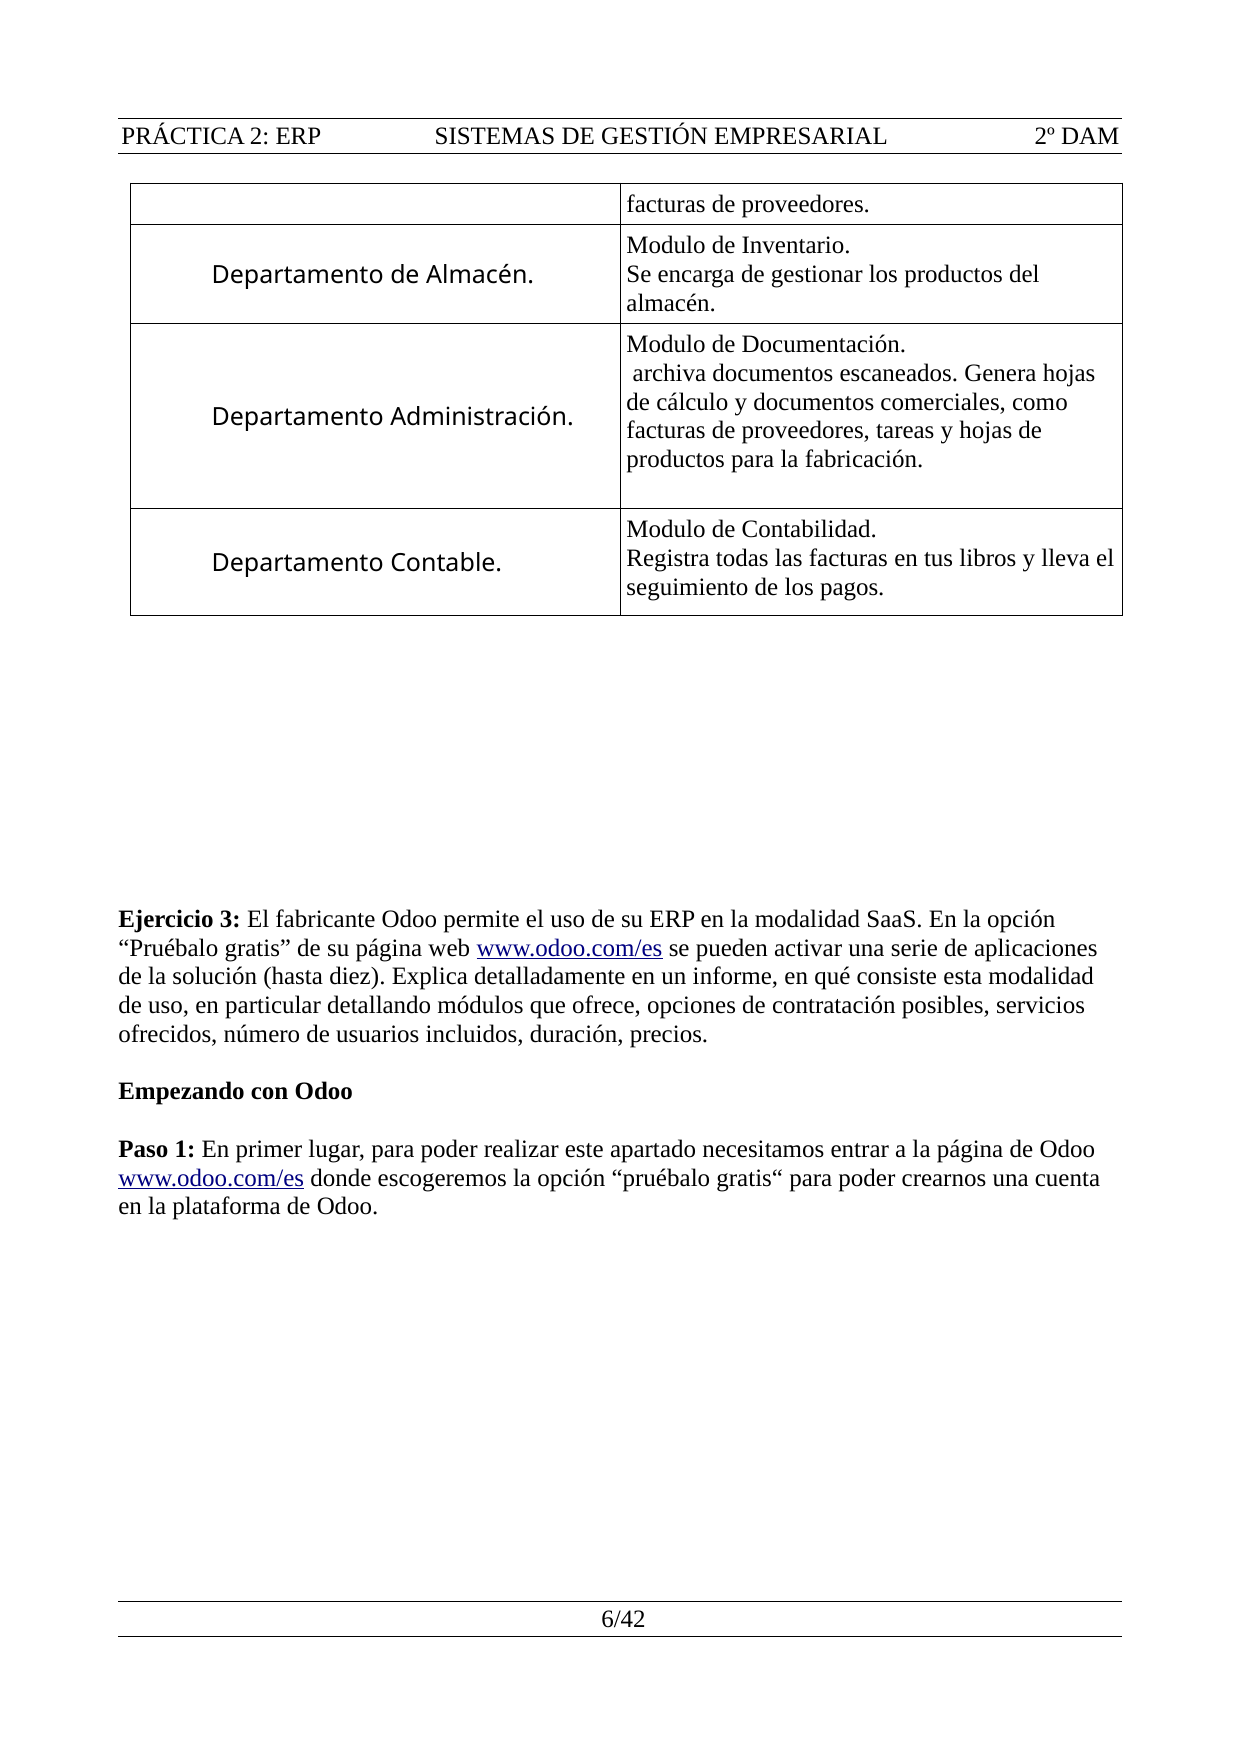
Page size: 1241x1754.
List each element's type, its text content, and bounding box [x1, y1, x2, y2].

text Paso 1: En primer lugar, para poder realizar este apartado necesitamos entrar a la página de Odoo www.odoo.com/es donde escogeremos la opción “pruébalo gratis“ para poder crearnos una cuenta en la plataforma de Odoo. [118, 1134, 1122, 1220]
table_cell Modulo de Contabilidad. Registra todas las facturas en tus libros y lleva el seguimiento de los pagos. [621, 509, 1122, 615]
table_cell Departamento de Almacén. [131, 225, 620, 323]
table_cell Departamento Administración. [131, 324, 620, 508]
table_cell Modulo de Inventario. Se encarga de gestionar los productos del almacén. [621, 225, 1122, 323]
table_cell [131, 184, 620, 224]
table_cell Modulo de Documentación. archiva documentos escaneados. Genera hojas de cálculo y documentos comerciales, como facturas de proveedores, tareas y hojas de productos para la fabricación. [621, 324, 1122, 508]
table_cell Departamento Contable. [131, 509, 620, 615]
text Empezando con Odoo [118, 1076, 1122, 1105]
table_cell facturas de proveedores. [621, 184, 1122, 224]
text Ejercicio 3: El fabricante Odoo permite el uso de su ERP en la modalidad SaaS. En la opción “Pruébalo gratis” de su página web www.odoo.com/es se pueden activar una serie de aplicaciones de la solución (hasta diez). Explica detalladamente en un informe, en qué consiste esta modalidad de uso, en particular detallando módulos que ofrece, opciones de contratación posibles, servicios ofrecidos, número de usuarios incluidos, duración, precios. [118, 904, 1122, 1048]
